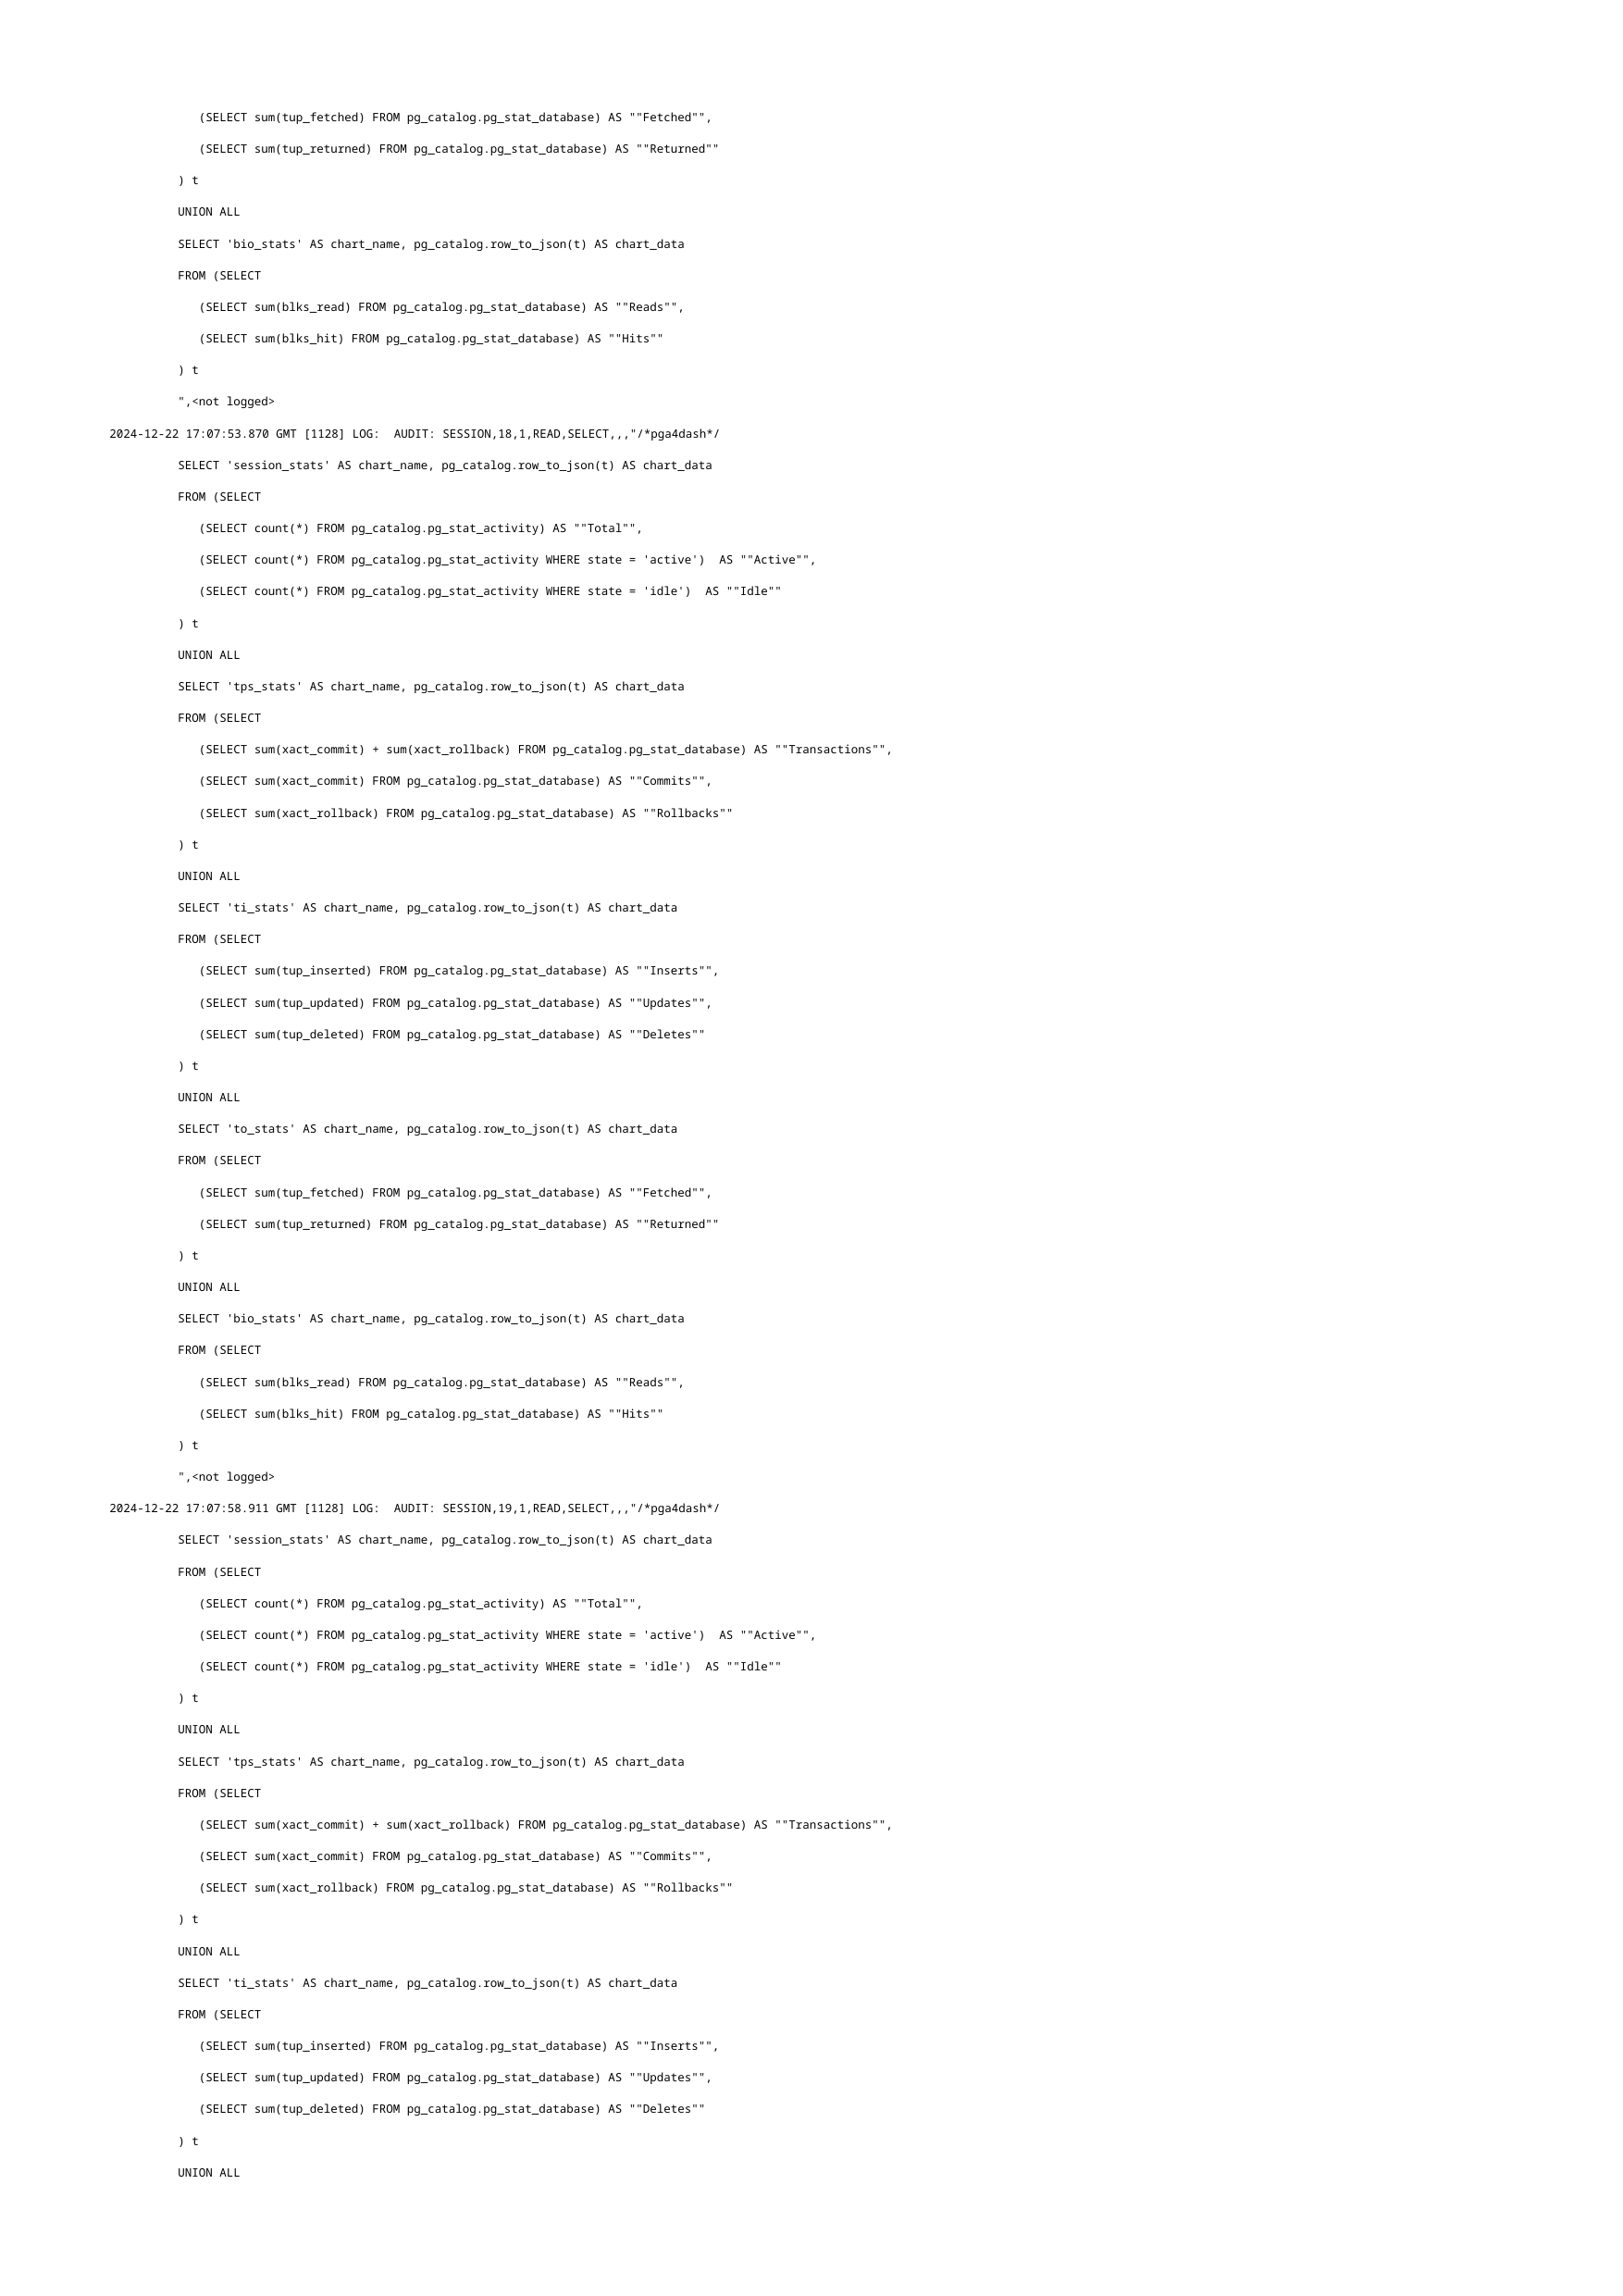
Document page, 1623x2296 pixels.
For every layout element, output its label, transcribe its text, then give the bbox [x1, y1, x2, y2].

text UNION ALL [109, 1279, 1514, 1295]
text (SELECT sum(tup_deleted) FROM pg_catalog.pg_stat_database) AS ""Deletes"" [109, 1026, 1514, 1042]
text (SELECT sum(xact_commit) FROM pg_catalog.pg_stat_database) AS ""Commits"", [109, 774, 1514, 789]
text (SELECT sum(xact_commit) + sum(xact_rollback) FROM pg_catalog.pg_stat_database) AS ""Transactions"", [109, 741, 1514, 757]
text FROM (SELECT [109, 2006, 1514, 2022]
text UNION ALL [109, 647, 1514, 663]
text FROM (SELECT [109, 1153, 1514, 1169]
text (SELECT count(*) FROM pg_catalog.pg_stat_activity) AS ""Total"", [109, 1595, 1514, 1611]
text (SELECT count(*) FROM pg_catalog.pg_stat_activity) AS ""Total"", [109, 520, 1514, 536]
text UNION ALL [109, 2165, 1514, 2180]
text ",<not logged> [109, 1469, 1514, 1484]
text (SELECT sum(blks_read) FROM pg_catalog.pg_stat_database) AS ""Reads"", [109, 1374, 1514, 1390]
text SELECT 'bio_stats' AS chart_name, pg_catalog.row_to_json(t) AS chart_data [109, 1310, 1514, 1326]
text SELECT 'bio_stats' AS chart_name, pg_catalog.row_to_json(t) AS chart_data [109, 236, 1514, 252]
text (SELECT sum(tup_returned) FROM pg_catalog.pg_stat_database) AS ""Returned"" [109, 1216, 1514, 1232]
text (SELECT sum(tup_deleted) FROM pg_catalog.pg_stat_database) AS ""Deletes"" [109, 2102, 1514, 2117]
text SELECT 'tps_stats' AS chart_name, pg_catalog.row_to_json(t) AS chart_data [109, 678, 1514, 694]
text (SELECT sum(tup_returned) FROM pg_catalog.pg_stat_database) AS ""Returned"" [109, 141, 1514, 156]
text (SELECT sum(xact_commit) + sum(xact_rollback) FROM pg_catalog.pg_stat_database) AS ""Transactions"", [109, 1817, 1514, 1832]
text ) t [109, 1912, 1514, 1928]
text FROM (SELECT [109, 1785, 1514, 1801]
text UNION ALL [109, 205, 1514, 220]
text ) t [109, 2133, 1514, 2149]
text FROM (SELECT [109, 1564, 1514, 1580]
text FROM (SELECT [109, 489, 1514, 504]
text ) t [109, 362, 1514, 378]
text UNION ALL [109, 868, 1514, 884]
text (SELECT sum(blks_hit) FROM pg_catalog.pg_stat_database) AS ""Hits"" [109, 330, 1514, 346]
text SELECT 'tps_stats' AS chart_name, pg_catalog.row_to_json(t) AS chart_data [109, 1754, 1514, 1769]
text ) t [109, 1437, 1514, 1453]
text (SELECT sum(tup_inserted) FROM pg_catalog.pg_stat_database) AS ""Inserts"", [109, 2038, 1514, 2054]
text (SELECT sum(tup_inserted) FROM pg_catalog.pg_stat_database) AS ""Inserts"", [109, 963, 1514, 979]
text (SELECT count(*) FROM pg_catalog.pg_stat_activity WHERE state = 'idle') AS ""Idle"" [109, 1658, 1514, 1674]
text (SELECT sum(tup_fetched) FROM pg_catalog.pg_stat_database) AS ""Fetched"", [109, 1185, 1514, 1200]
text (SELECT sum(tup_updated) FROM pg_catalog.pg_stat_database) AS ""Updates"", [109, 995, 1514, 1011]
text 2024-12-22 17:07:53.870 GMT [1128] LOG: AUDIT: SESSION,18,1,READ,SELECT,,,"/*pga4dash*/ [109, 426, 1514, 441]
text FROM (SELECT [109, 267, 1514, 283]
text UNION ALL [109, 1943, 1514, 1959]
text ) t [109, 1690, 1514, 1706]
text 2024-12-22 17:07:58.911 GMT [1128] LOG: AUDIT: SESSION,19,1,READ,SELECT,,,"/*pga4dash*/ [109, 1500, 1514, 1516]
text (SELECT count(*) FROM pg_catalog.pg_stat_activity WHERE state = 'active') AS ""Active"", [109, 1627, 1514, 1643]
text SELECT 'to_stats' AS chart_name, pg_catalog.row_to_json(t) AS chart_data [109, 1121, 1514, 1136]
text FROM (SELECT [109, 710, 1514, 726]
text ) t [109, 1058, 1514, 1074]
text ",<not logged> [109, 394, 1514, 410]
text (SELECT sum(xact_commit) FROM pg_catalog.pg_stat_database) AS ""Commits"", [109, 1848, 1514, 1864]
text (SELECT sum(xact_rollback) FROM pg_catalog.pg_stat_database) AS ""Rollbacks"" [109, 805, 1514, 821]
text (SELECT count(*) FROM pg_catalog.pg_stat_activity WHERE state = 'idle') AS ""Idle"" [109, 584, 1514, 600]
text ) t [109, 172, 1514, 188]
text (SELECT count(*) FROM pg_catalog.pg_stat_activity WHERE state = 'active') AS ""Active"", [109, 552, 1514, 567]
text (SELECT sum(xact_rollback) FROM pg_catalog.pg_stat_database) AS ""Rollbacks"" [109, 1880, 1514, 1895]
text (SELECT sum(tup_fetched) FROM pg_catalog.pg_stat_database) AS ""Fetched"", [109, 109, 1514, 125]
text SELECT 'ti_stats' AS chart_name, pg_catalog.row_to_json(t) AS chart_data [109, 900, 1514, 915]
text ) t [109, 1247, 1514, 1263]
text SELECT 'session_stats' AS chart_name, pg_catalog.row_to_json(t) AS chart_data [109, 457, 1514, 473]
text UNION ALL [109, 1089, 1514, 1105]
text UNION ALL [109, 1722, 1514, 1738]
text FROM (SELECT [109, 931, 1514, 947]
text SELECT 'session_stats' AS chart_name, pg_catalog.row_to_json(t) AS chart_data [109, 1533, 1514, 1548]
text SELECT 'ti_stats' AS chart_name, pg_catalog.row_to_json(t) AS chart_data [109, 1975, 1514, 1991]
text ) t [109, 615, 1514, 631]
text (SELECT sum(tup_updated) FROM pg_catalog.pg_stat_database) AS ""Updates"", [109, 2069, 1514, 2085]
text FROM (SELECT [109, 1343, 1514, 1359]
text (SELECT sum(blks_read) FROM pg_catalog.pg_stat_database) AS ""Reads"", [109, 299, 1514, 315]
text ) t [109, 837, 1514, 852]
text (SELECT sum(blks_hit) FROM pg_catalog.pg_stat_database) AS ""Hits"" [109, 1406, 1514, 1421]
